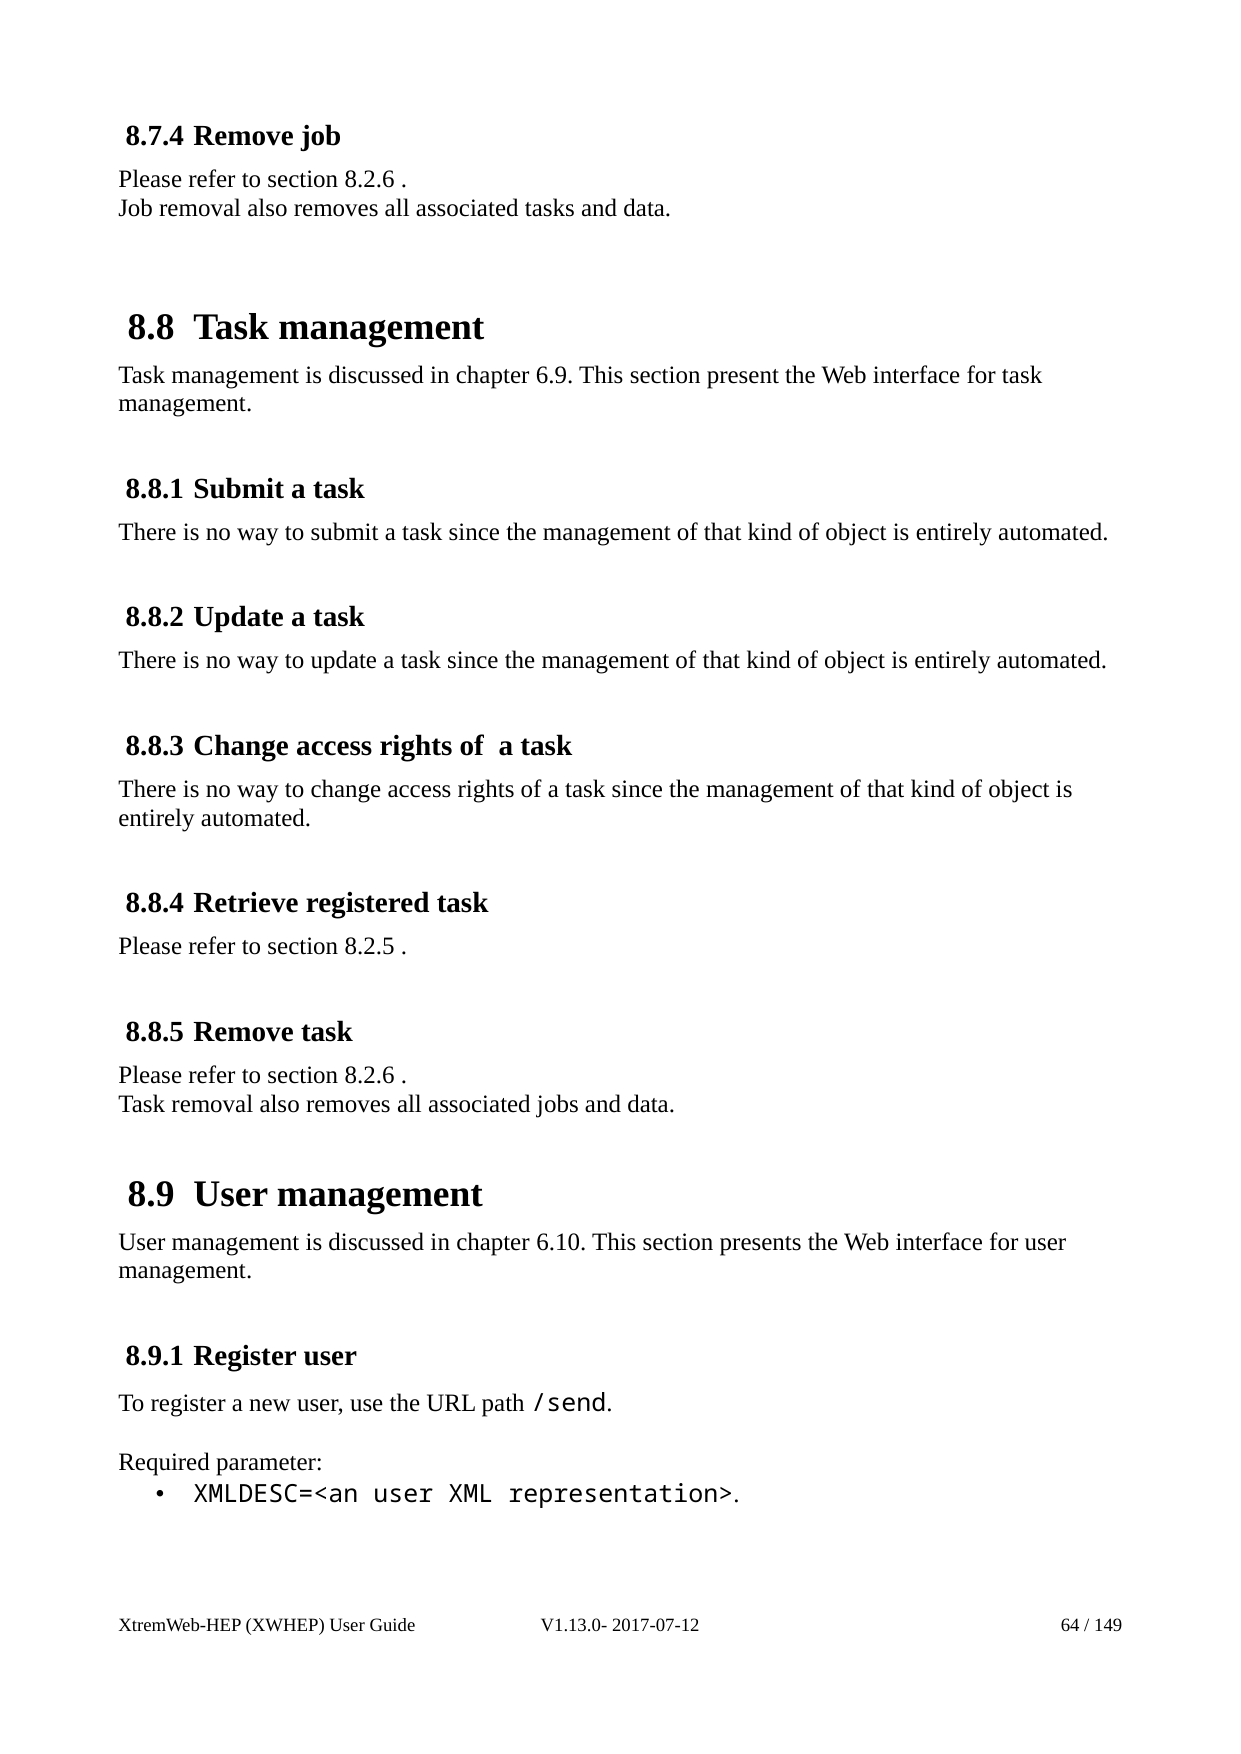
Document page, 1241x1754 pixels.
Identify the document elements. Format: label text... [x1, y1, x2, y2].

text Task removal also removes all associated jobs and data. [118, 1089, 1122, 1117]
text User management is discussed in chapter 6.10. This section presents the Web interface for user management. [118, 1227, 1122, 1284]
subtitle User management [118, 1171, 1122, 1214]
text There is no way to submit a task since the management of that kind of object is entirely automated. [118, 517, 1122, 546]
subtitle Change access rights of a task [118, 728, 1122, 762]
text Please refer to section8.2.5. [118, 931, 1122, 960]
text There is no way to update a task since the management of that kind of object is entirely automated. [118, 646, 1122, 674]
list XMLDESC=<an user XML representation>. [156, 1476, 1122, 1510]
subtitle Retrieve registered task [118, 885, 1122, 919]
subtitle Update a task [118, 599, 1122, 633]
text There is no way to change access rights of a task since the management of that kind of object is entirely automated. [118, 774, 1122, 832]
text Job removal also removes all associated tasks and data. [118, 193, 1122, 222]
text Required parameter: [118, 1447, 1122, 1476]
text Please refer to section8.2.6. [118, 164, 1122, 193]
text To register a new user, use the URL path /send. [118, 1384, 1122, 1418]
subtitle Task management [118, 304, 1122, 347]
subtitle Remove job [118, 118, 1122, 152]
subtitle Register user [118, 1338, 1122, 1372]
text Please refer to section8.2.6. [118, 1060, 1122, 1089]
subtitle Submit a task [118, 471, 1122, 504]
subtitle Remove task [118, 1014, 1122, 1047]
text Task management is discussed in chapter 6.9. This section present the Web interface for task management. [118, 360, 1122, 417]
